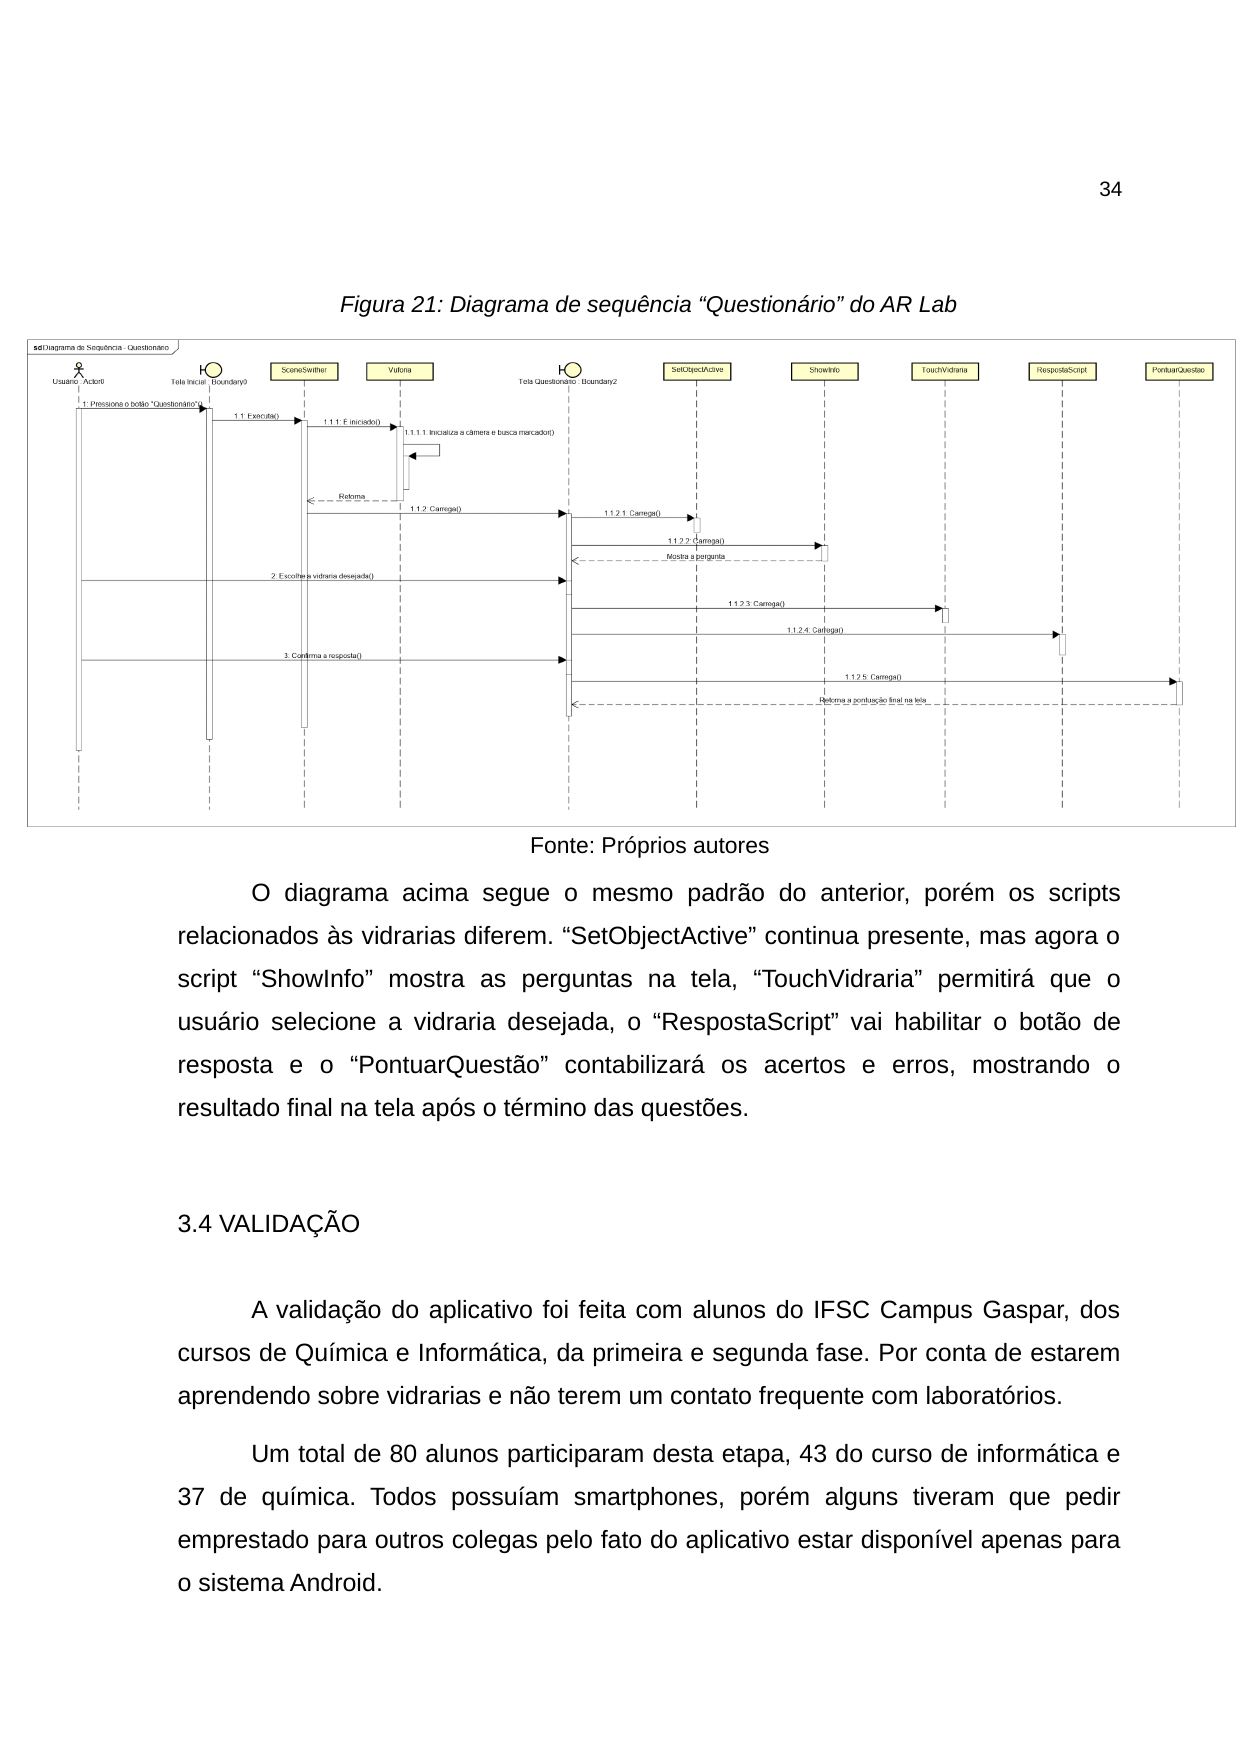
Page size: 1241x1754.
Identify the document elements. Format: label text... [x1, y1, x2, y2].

text Um total de 80 alunos participaram desta etapa, 43 do curso de informática e 37 de química. Todos possuíam smartphones, porém alguns tiveram que pedir emprestado para outros colegas pelo fato do aplicativo estar disponível apenas para o sistema Android. [177, 1439, 1122, 1597]
text [86, 277, 1213, 289]
text O diagrama acima segue o mesmo padrão do anterior, porém os scripts relacionados às vidrarias diferem. “SetObjectActive” continua presente, mas agora o script “ShowInfo” mostra as perguntas na tela, “TouchVidraria” permitirá que o usuário selecione a vidraria desejada, o “RespostaScript” vai habilitar o botão de resposta e o “PontuarQuestão” contabilizará os acertos e erros, mostrando o resultado final na tela após o término das questões. [177, 878, 1122, 1122]
picture [21, 334, 1241, 832]
text Fonte: Próprios autores [177, 832, 1122, 858]
text [86, 318, 1213, 334]
subtitle 3.4 VALIDAÇÃO [177, 1209, 1122, 1281]
text Figura 21: Diagrama de sequência “Questionário” do AR Lab [86, 289, 1213, 318]
text A validação do aplicativo foi feita com alunos do IFSC Campus Gaspar, dos cursos de Química e Informática, da primeira e segunda fase. Por conta de estarem aprendendo sobre vidrarias e não terem um contato frequente com laboratórios. [177, 1295, 1122, 1410]
